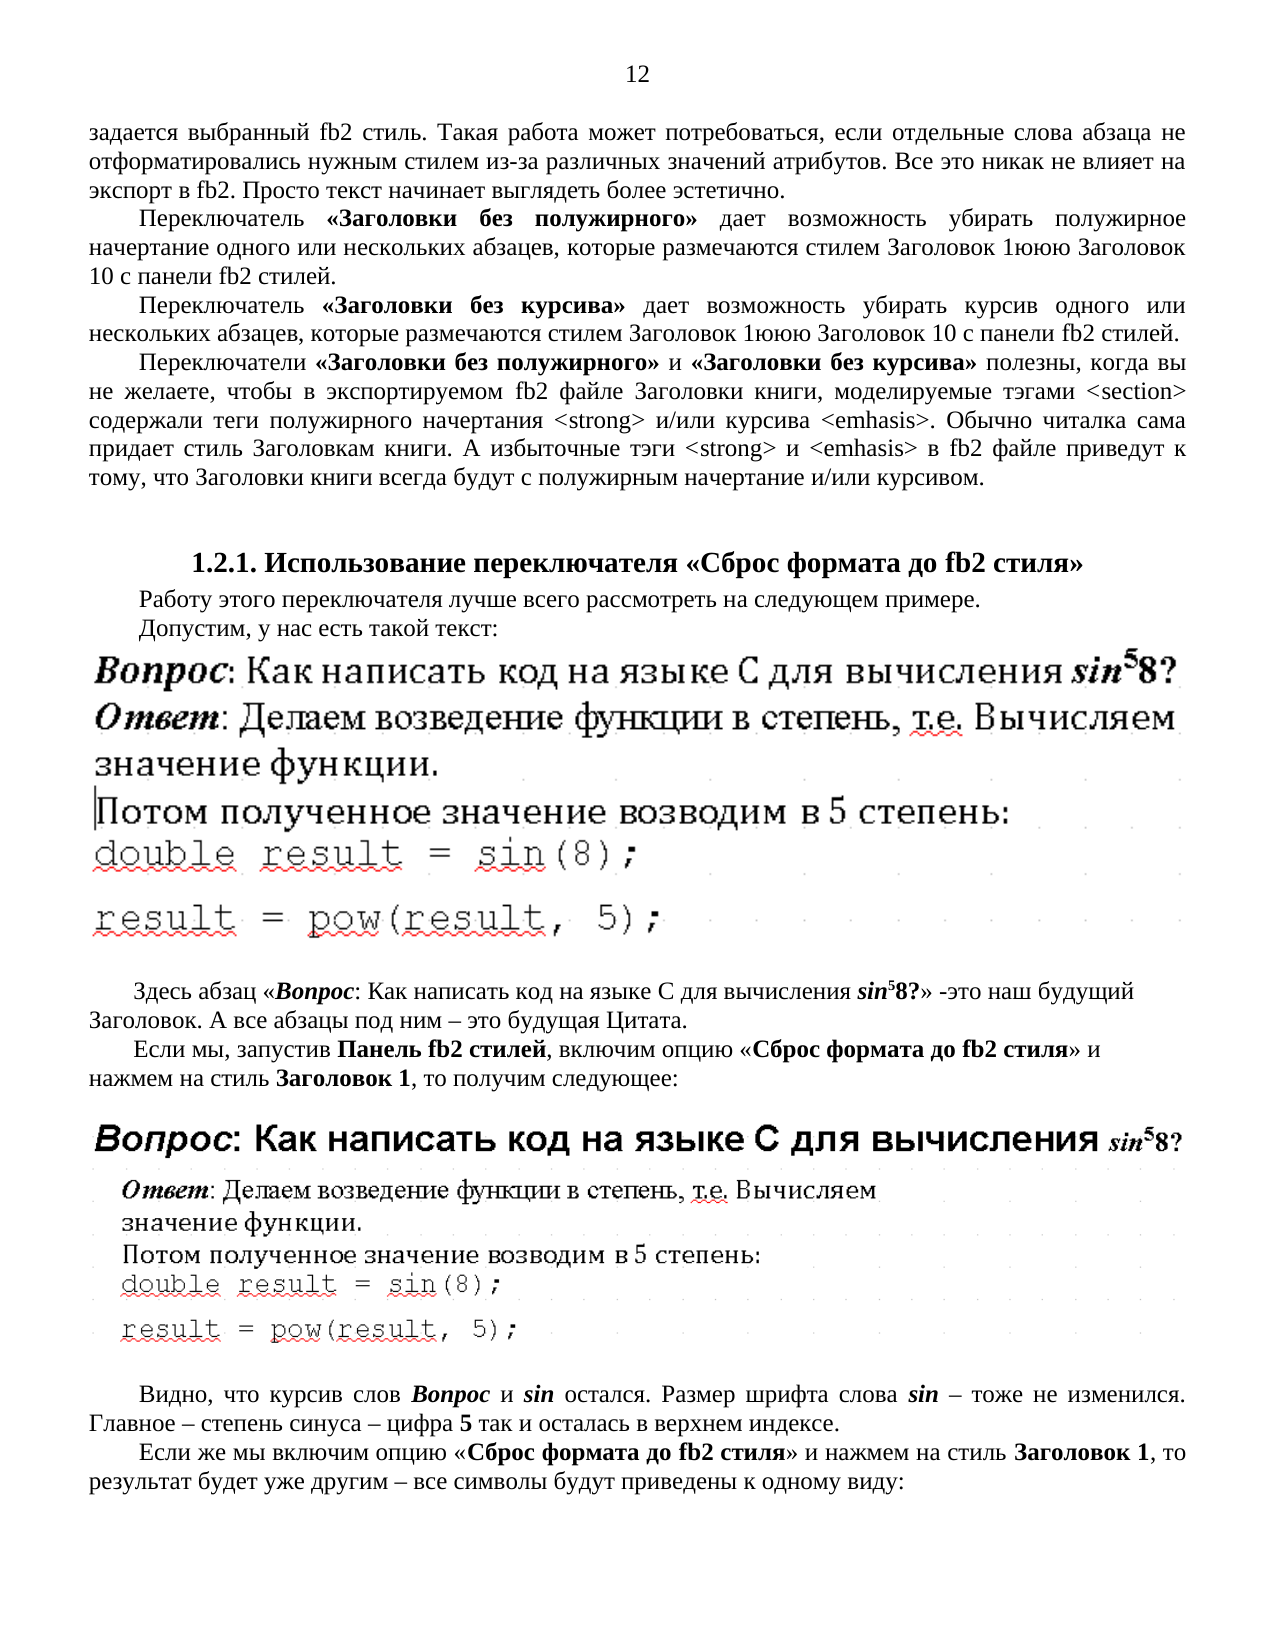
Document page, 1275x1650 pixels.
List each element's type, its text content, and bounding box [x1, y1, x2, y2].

text Допустим, у нас есть такой текст: [89, 613, 1186, 642]
picture [88, 642, 1186, 948]
text Здесь абзац «Вопрос: Как написать код на языке C для вычисления sin58?» -это наш будущий Заголовок. А все абзацы под ним – это будущая Цитата. [89, 976, 1186, 1034]
text Видно, что курсив слов Вопрос и sin остался. Размер шрифта слова sin – тоже не изменился. Главное – степень синуса – цифра 5 так и осталась в верхнем индексе. [89, 1379, 1186, 1437]
text Переключатель «Заголовки без полужирного» дает возможность убирать полужирное начертание одного или нескольких абзацев, которые размечаются стилем Заголовок 1ююю Заголовок 10 с панели fb2 стилей. [89, 203, 1186, 290]
text Если мы, запустив Панель fb2 стилей, включим опцию «Сброс формата до fb2 стиля» и нажмем на стиль Заголовок 1, то получим следующее: [89, 1034, 1186, 1091]
subtitle 1.2.1. Использование переключателя «Сброс формата до fb2 стиля» [89, 545, 1186, 578]
text Переключатель «Заголовки без курсива» дает возможность убирать курсив одного или нескольких абзацев, которые размечаются стилем Заголовок 1ююю Заголовок 10 с панели fb2 стилей. [89, 290, 1186, 347]
text Если же мы включим опцию «Сброс формата до fb2 стиля» и нажмем на стиль Заголовок 1, то результат будет уже другим – все символы будут приведены к одному виду: [89, 1437, 1186, 1494]
text Работу этого переключателя лучше всего рассмотреть на следующем примере. [89, 584, 1186, 613]
text задается выбранный fb2 стиль. Такая работа может потребоваться, если отдельные слова абзаца не отформатировались нужным стилем из-за различных значений атрибутов. Все это никак не влияет на экспорт в fb2. Просто текст начинает выглядеть более эстетично. [89, 117, 1186, 203]
picture [88, 1120, 1185, 1351]
text Переключатели «Заголовки без полужирного» и «Заголовки без курсива» полезны, когда вы не желаете, чтобы в экспортируемом fb2 файле Заголовки книги, моделируемые тэгами <section> содержали теги полужирного начертания <strong> и/или курсива <emhasis>. Обычно читалка сама придает стиль Заголовкам книги. А избыточные тэги <strong> и <emhasis> в fb2 файле приведут к тому, что Заголовки книги всегда будут с полужирным начертание и/или курсивом. [89, 347, 1186, 491]
